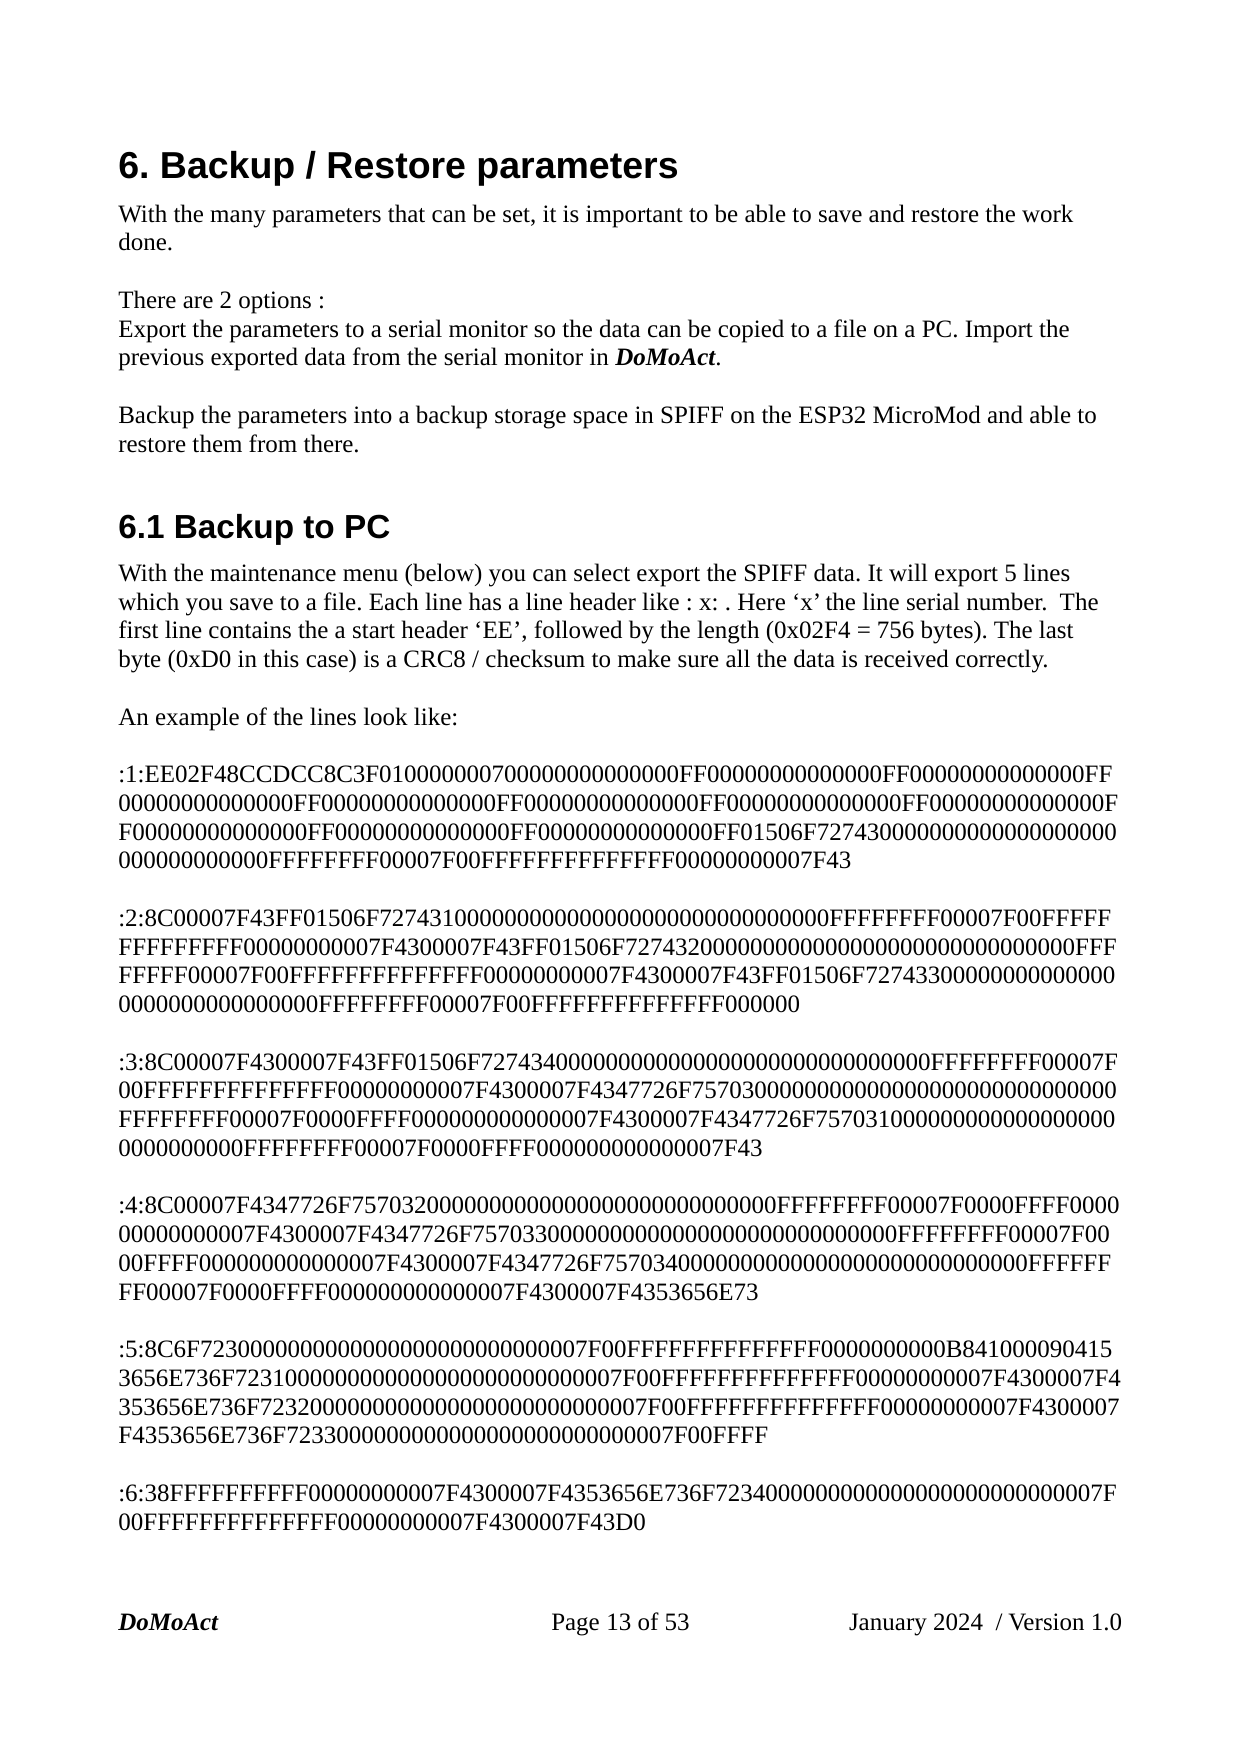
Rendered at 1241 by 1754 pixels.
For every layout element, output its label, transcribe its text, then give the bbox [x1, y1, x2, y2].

text :5:8C6F7230000000000000000000000000007F00FFFFFFFFFFFFFF0000000000B8410000904153656E736F7231000000000000000000000000007F00FFFFFFFFFFFFFF00000000007F4300007F4353656E736F7232000000000000000000000000007F00FFFFFFFFFFFFFF00000000007F4300007F4353656E736F7233000000000000000000000000007F00FFFF [118, 1334, 1122, 1449]
text Export the parameters to a serial monitor so the data can be copied to a file on a PC. Import the previous exported data from the serial monitor in DoMoAct. [118, 314, 1122, 371]
text :2:8C00007F43FF01506F727431000000000000000000000000000000FFFFFFFF00007F00FFFFFFFFFFFFFF00000000007F4300007F43FF01506F727432000000000000000000000000000000FFFFFFFF00007F00FFFFFFFFFFFFFF00000000007F4300007F43FF01506F727433000000000000000000000000000000FFFFFFFF00007F00FFFFFFFFFFFFFF000000 [118, 903, 1122, 1018]
text There are 2 options : [118, 285, 1122, 314]
text With the many parameters that can be set, it is important to be able to save and restore the work done. [118, 199, 1122, 256]
text With the maintenance menu (below) you can select export the SPIFF data. It will export 5 lines which you save to a file. Each line has a line header like : x: . Here ‘x’ the line serial number. The first line contains the a start header ‘EE’, followed by the length (0x02F4 = 756 bytes). The last byte (0xD0 in this case) is a CRC8 / checksum to make sure all the data is received correctly. [118, 558, 1122, 673]
text :3:8C00007F4300007F43FF01506F727434000000000000000000000000000000FFFFFFFF00007F00FFFFFFFFFFFFFF00000000007F4300007F4347726F7570300000000000000000000000000000FFFFFFFF00007F0000FFFF000000000000007F4300007F4347726F7570310000000000000000000000000000FFFFFFFF00007F0000FFFF000000000000007F43 [118, 1047, 1122, 1162]
text Backup the parameters into a backup storage space in SPIFF on the ESP32 MicroMod and able to restore them from there. [118, 400, 1122, 457]
text An example of the lines look like: [118, 702, 1122, 731]
subtitle 6. Backup / Restore parameters [118, 143, 1122, 186]
text :1:EE02F48CCDCC8C3F010000000700000000000000FF00000000000000FF00000000000000FF00000000000000FF00000000000000FF00000000000000FF00000000000000FF00000000000000FF00000000000000FF00000000000000FF00000000000000FF01506F727430000000000000000000000000000000FFFFFFFF00007F00FFFFFFFFFFFFFF00000000007F43 [118, 759, 1122, 874]
text :4:8C00007F4347726F7570320000000000000000000000000000FFFFFFFF00007F0000FFFF000000000000007F4300007F4347726F7570330000000000000000000000000000FFFFFFFF00007F0000FFFF000000000000007F4300007F4347726F7570340000000000000000000000000000FFFFFFFF00007F0000FFFF000000000000007F4300007F4353656E73 [118, 1191, 1122, 1306]
subtitle 6.1 Backup to PC [118, 507, 1122, 546]
text :6:38FFFFFFFFFF00000000007F4300007F4353656E736F7234000000000000000000000000007F00FFFFFFFFFFFFFF00000000007F4300007F43D0 [118, 1478, 1122, 1536]
